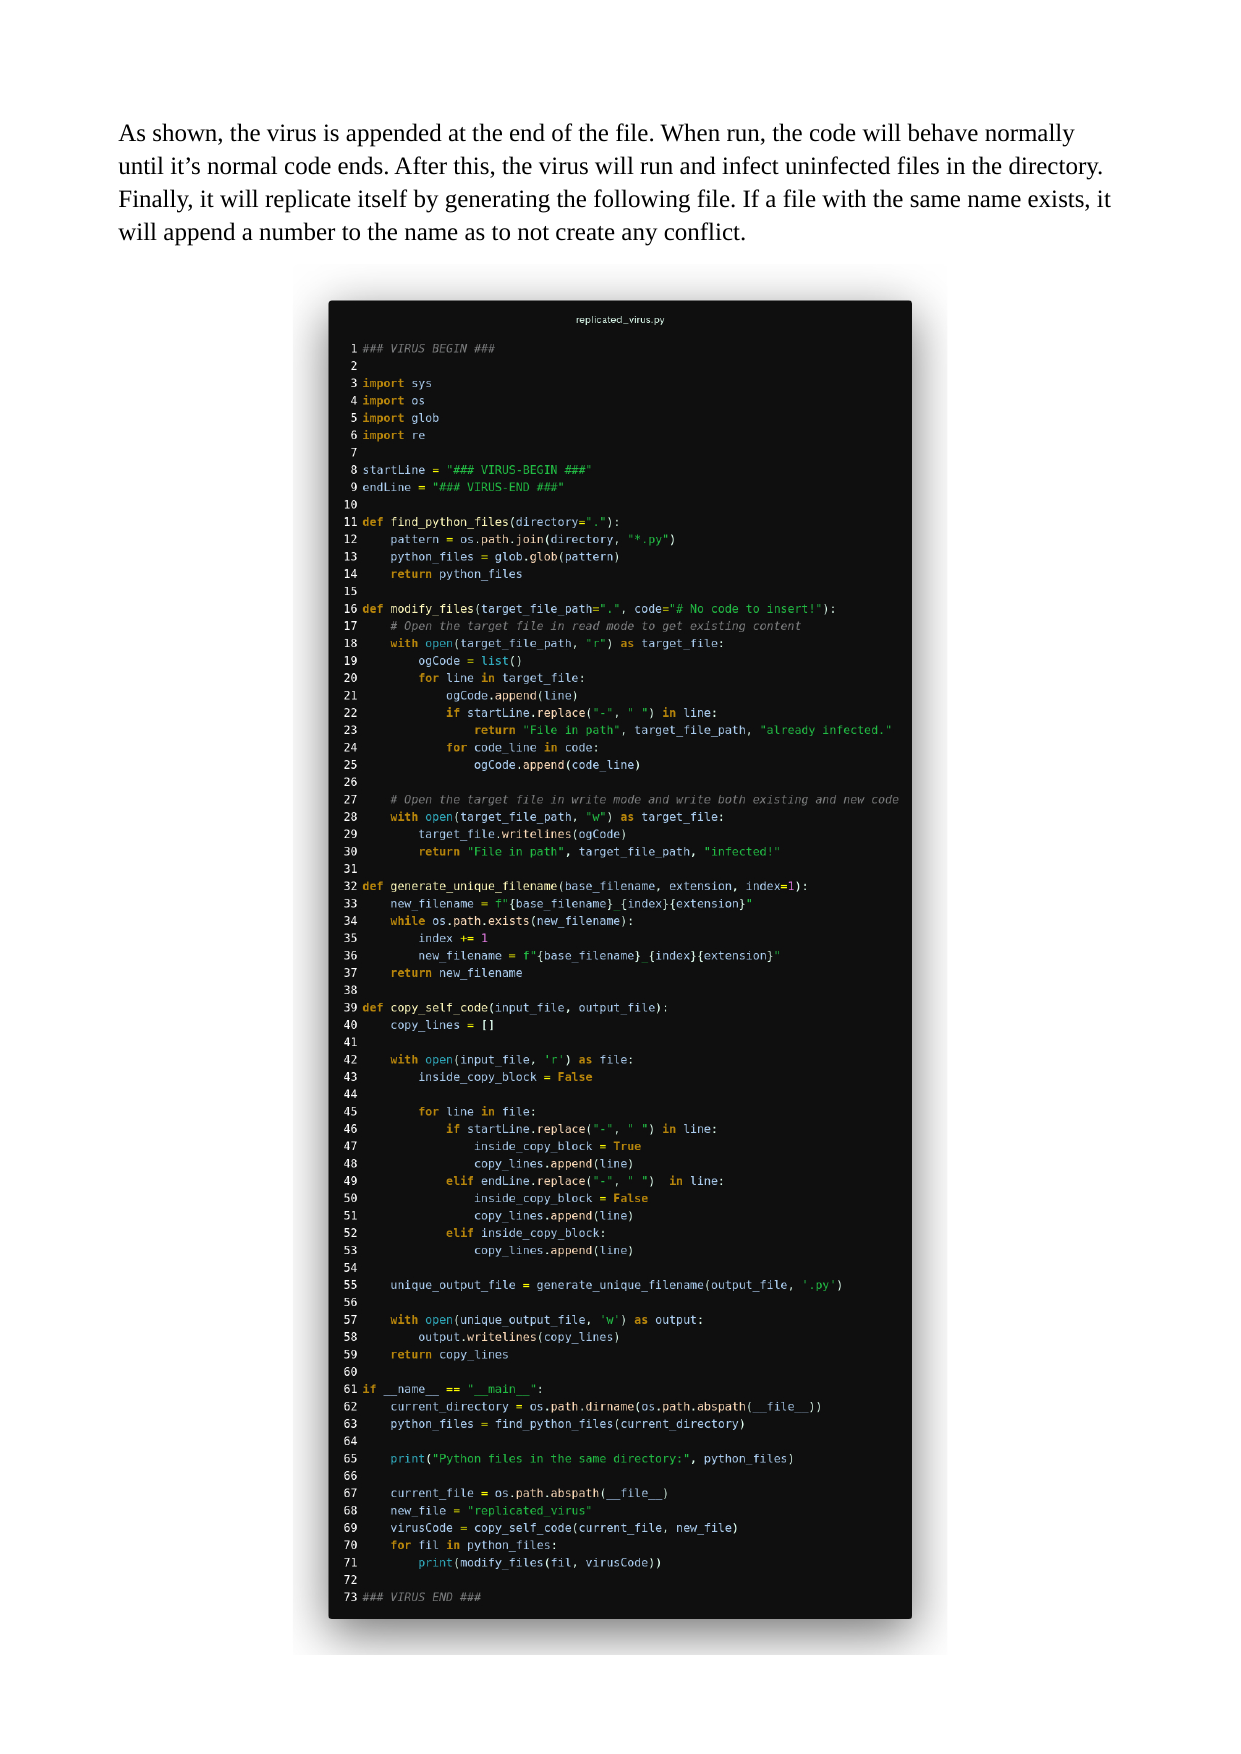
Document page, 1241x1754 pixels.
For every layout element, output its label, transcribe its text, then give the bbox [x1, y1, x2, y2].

picture [292, 264, 948, 1655]
text As shown, the virus is appended at the end of the file. When run, the code will behave normally until it’s normal code ends. After this, the virus will run and infect uninfected files in the directory. Finally, it will replicate itself by generating the following file. If a file with the same name exists, it will append a number to the name as to not create any conflict. [118, 118, 1122, 246]
